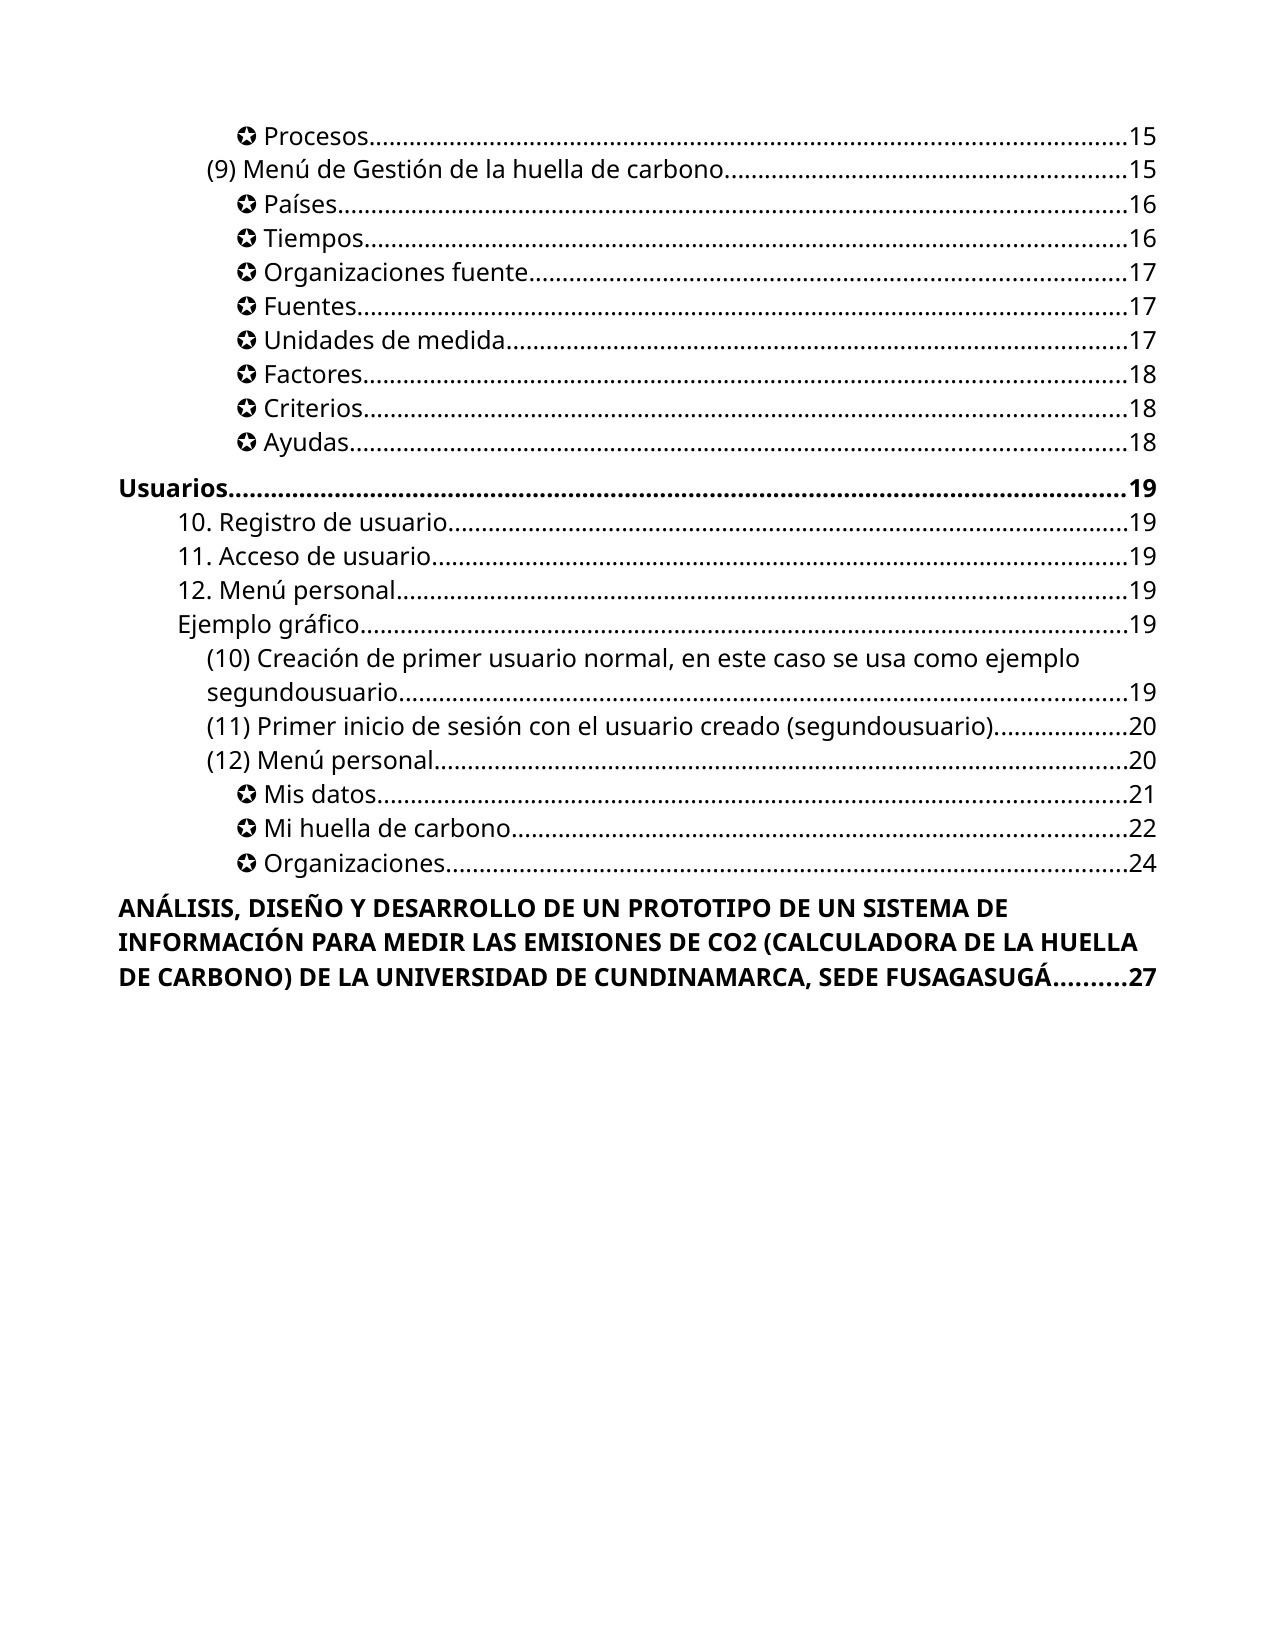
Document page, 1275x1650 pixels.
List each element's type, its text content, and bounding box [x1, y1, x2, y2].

text ✪ Fuentes 17 [236, 288, 1157, 322]
text (10) Creación de primer usuario normal, en este caso se usa como ejemplo segundousuario. 19 [207, 641, 1157, 709]
text 10. Registro de usuario 19 [177, 504, 1157, 539]
text Ejemplo gráfico 19 [177, 607, 1157, 641]
text ✪ Procesos 15 [236, 118, 1157, 152]
text 12. Menú personal 19 [177, 573, 1157, 607]
text ✪ Factores 18 [236, 357, 1157, 391]
text ✪ Países 16 [236, 186, 1157, 220]
text ✪ Organizaciones 24 [236, 845, 1157, 879]
text (9) Menú de Gestión de la huella de carbono. 15 [207, 152, 1157, 186]
text ✪ Tiempos 16 [236, 220, 1157, 254]
text Usuarios 19 [118, 471, 1157, 504]
text ✪ Ayudas 18 [236, 425, 1157, 459]
text ANÁLISIS, DISEÑO Y DESARROLLO DE UN PROTOTIPO DE UN SISTEMA DE INFORMACIÓN PARA MEDIR LAS EMISIONES DE CO2 (CALCULADORA DE LA HUELLA DE CARBONO) DE LA UNIVERSIDAD DE CUNDINAMARCA, SEDE FUSAGASUGÁ 27 [118, 891, 1157, 993]
text (11) Primer inicio de sesión con el usuario creado (segundousuario). 20 [207, 709, 1157, 743]
text 11. Acceso de usuario 19 [177, 539, 1157, 573]
text (12) Menú personal 20 [207, 743, 1157, 777]
text ✪ Unidades de medida 17 [236, 322, 1157, 357]
text ✪ Criterios 18 [236, 391, 1157, 425]
text ✪ Organizaciones fuente 17 [236, 254, 1157, 288]
text ✪ Mi huella de carbono 22 [236, 811, 1157, 845]
text ✪ Mis datos 21 [236, 777, 1157, 811]
